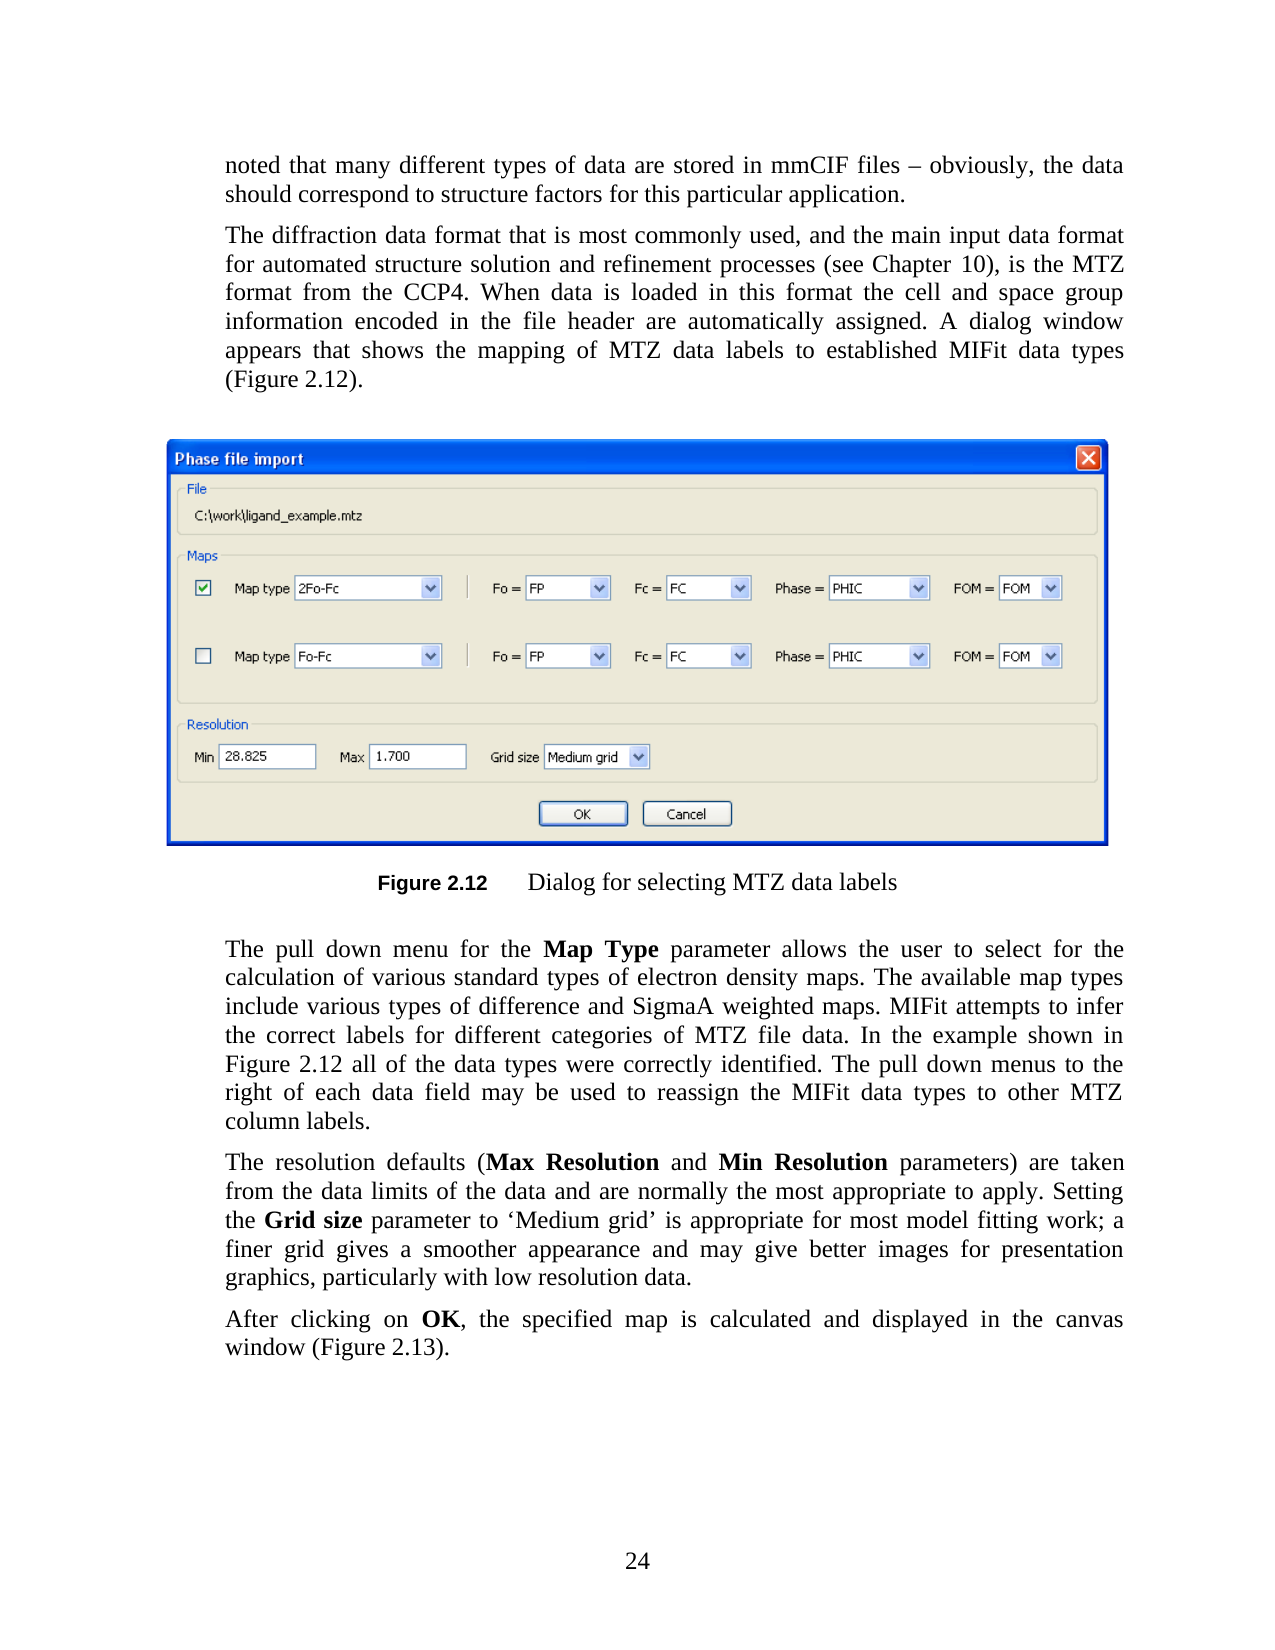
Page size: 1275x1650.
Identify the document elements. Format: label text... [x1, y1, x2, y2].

text noted that many different types of data are stored in mmCIF files – obviously, the data should correspond to structure factors for this particular application. [225, 150, 1125, 207]
picture [166, 439, 1109, 846]
text After clicking on OK, the specified map is calculated and displayed in the canvas window (Figure 2.13). [225, 1304, 1125, 1361]
text The resolution defaults (Max Resolution and Min Resolution parameters) are taken from the data limits of the data and are normally the most appropriate to apply. Setting the Grid size parameter to ‘Medium grid’ is appropriate for most model fitting work; a finer grid gives a smoother appearance and may give better images for presentation graphics, particularly with low resolution data. [225, 1147, 1125, 1291]
text Figure 2.12 Dialog for selecting MTZ data labels [150, 867, 1125, 896]
text The diffraction data format that is most commonly used, and the main input data format for automated structure solution and refinement processes (see Chapter 10), is the MTZ format from the CCP4. When data is loaded in this format the cell and space group information encoded in the file header are automatically assigned. A dialog window appears that shows the mapping of MTZ data labels to established MIFit data types (Figure 2.12). [225, 220, 1125, 392]
text The pull down menu for the Map Type parameter allows the user to select for the calculation of various standard types of electron density maps. The available map types include various types of difference and SigmaA weighted maps. MIFit attempts to infer the correct labels for different categories of MTZ file data. In the example shown in Figure 2.12 all of the data types were correctly identified. The pull down menus to the right of each data field may be used to reassign the MIFit data types to other MTZ column labels. [225, 934, 1125, 1135]
